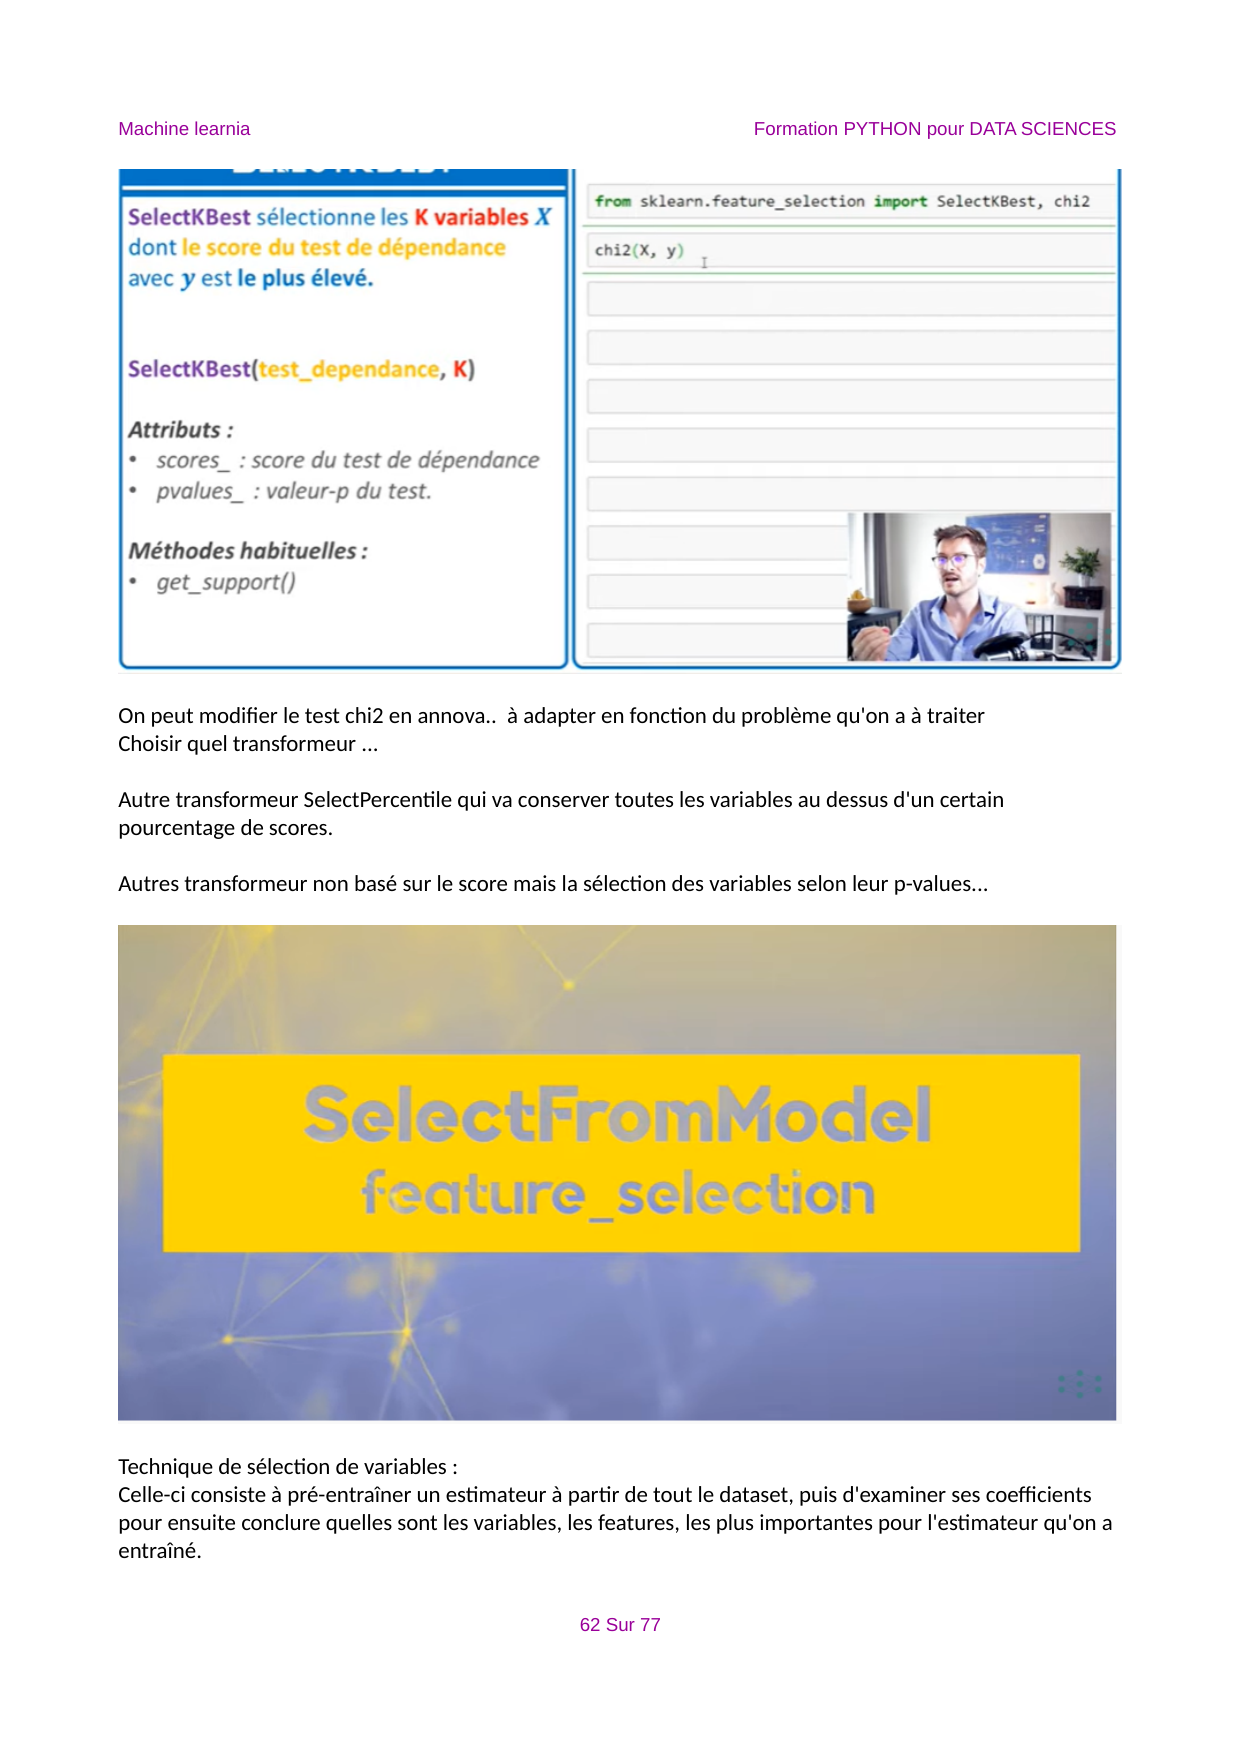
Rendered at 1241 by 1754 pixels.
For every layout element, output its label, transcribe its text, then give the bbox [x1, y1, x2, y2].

text Autre transformeur SelectPercentile qui va conserver toutes les variables au dessus d'un certain pourcentage de scores. [118, 785, 1122, 841]
picture [118, 925, 1122, 1424]
picture [118, 169, 1122, 674]
text Celle-ci consiste à pré-entraîner un estimateur à partir de tout le dataset, puis d'examiner ses coefficients pour ensuite conclure quelles sont les variables, les features, les plus importantes pour l'estimateur qu'on a entraîné. [118, 1480, 1122, 1564]
text Autres transformeur non basé sur le score mais la sélection des variables selon leur p-values... [118, 869, 1122, 897]
text Choisir quel transformeur ... [118, 729, 1122, 757]
text Technique de sélection de variables : [118, 1452, 1122, 1480]
text On peut modifier le test chi2 en annova.. à adapter en fonction du problème qu'on a à traiter [118, 701, 1122, 729]
